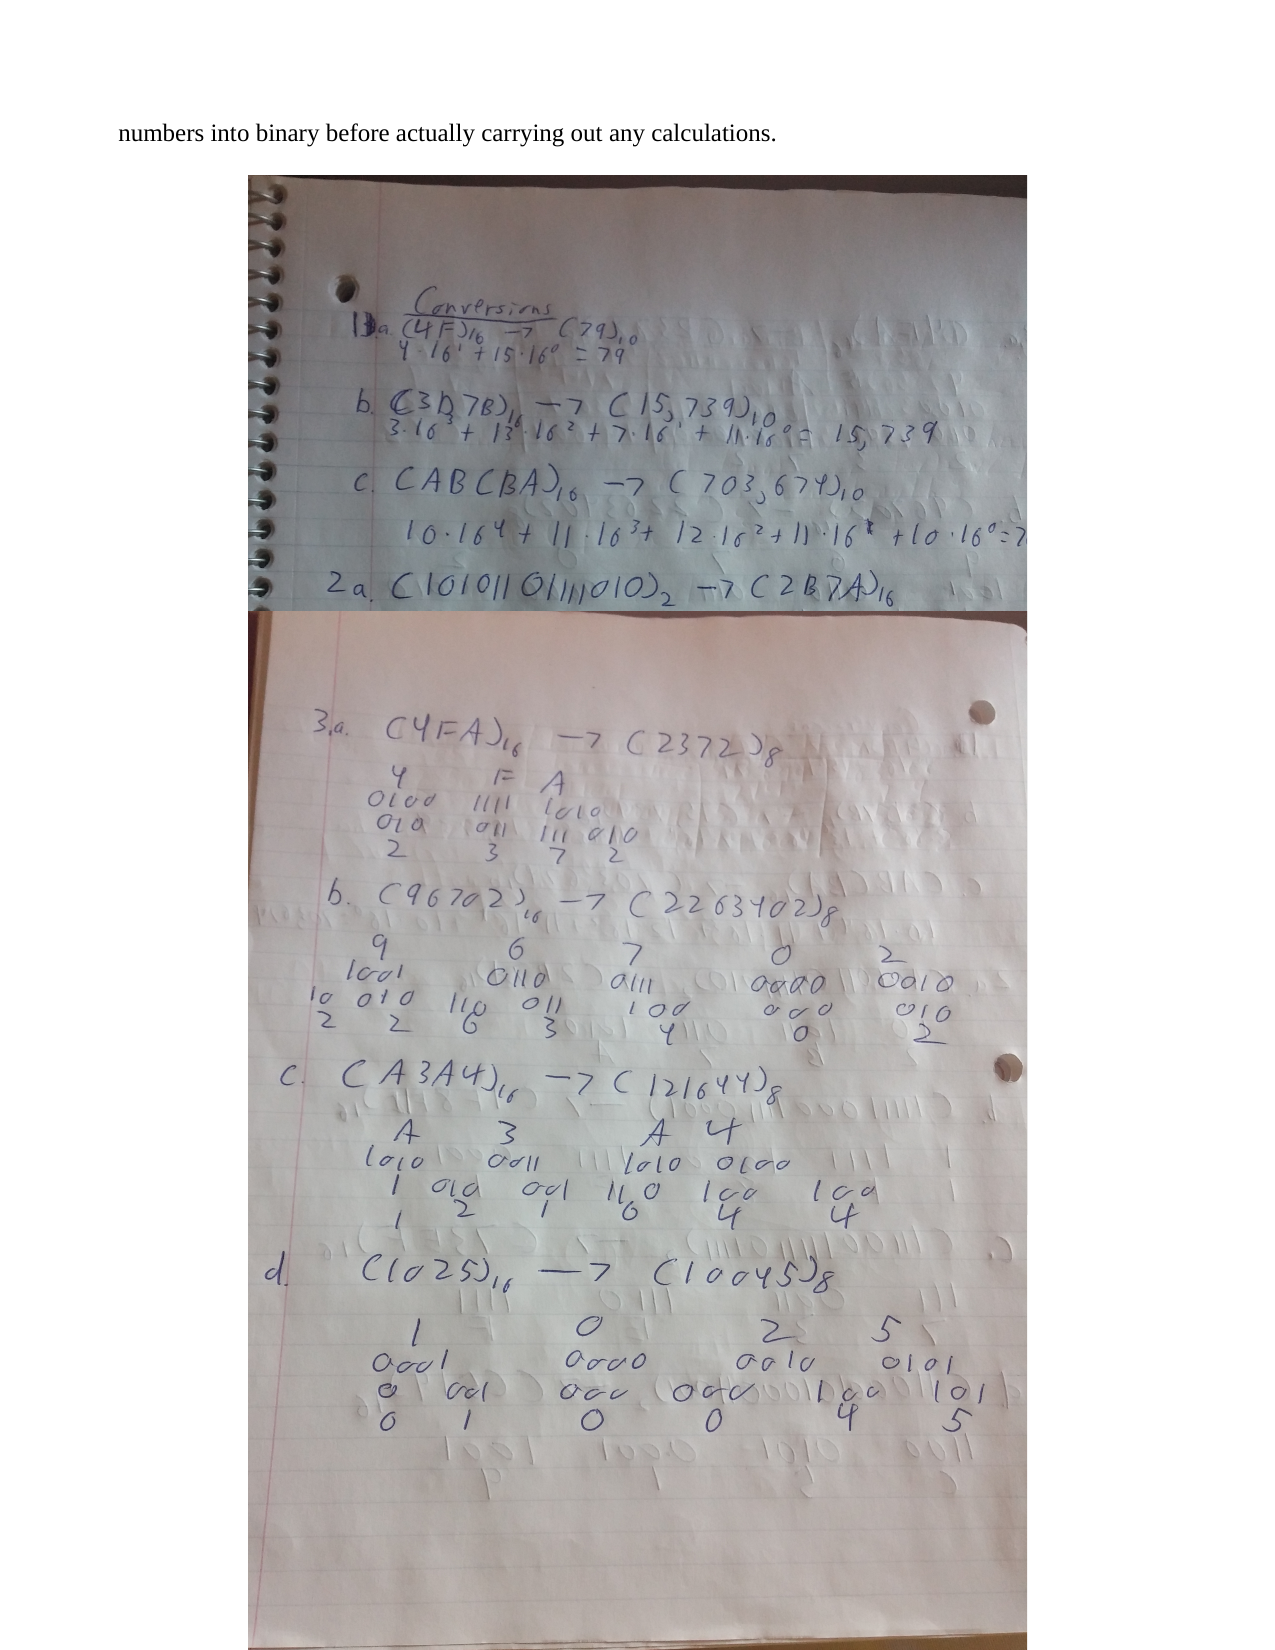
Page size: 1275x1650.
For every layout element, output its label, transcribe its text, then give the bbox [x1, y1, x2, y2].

text numbers into binary before actually carrying out any calculations. [118, 118, 1157, 147]
picture [248, 175, 1028, 1650]
